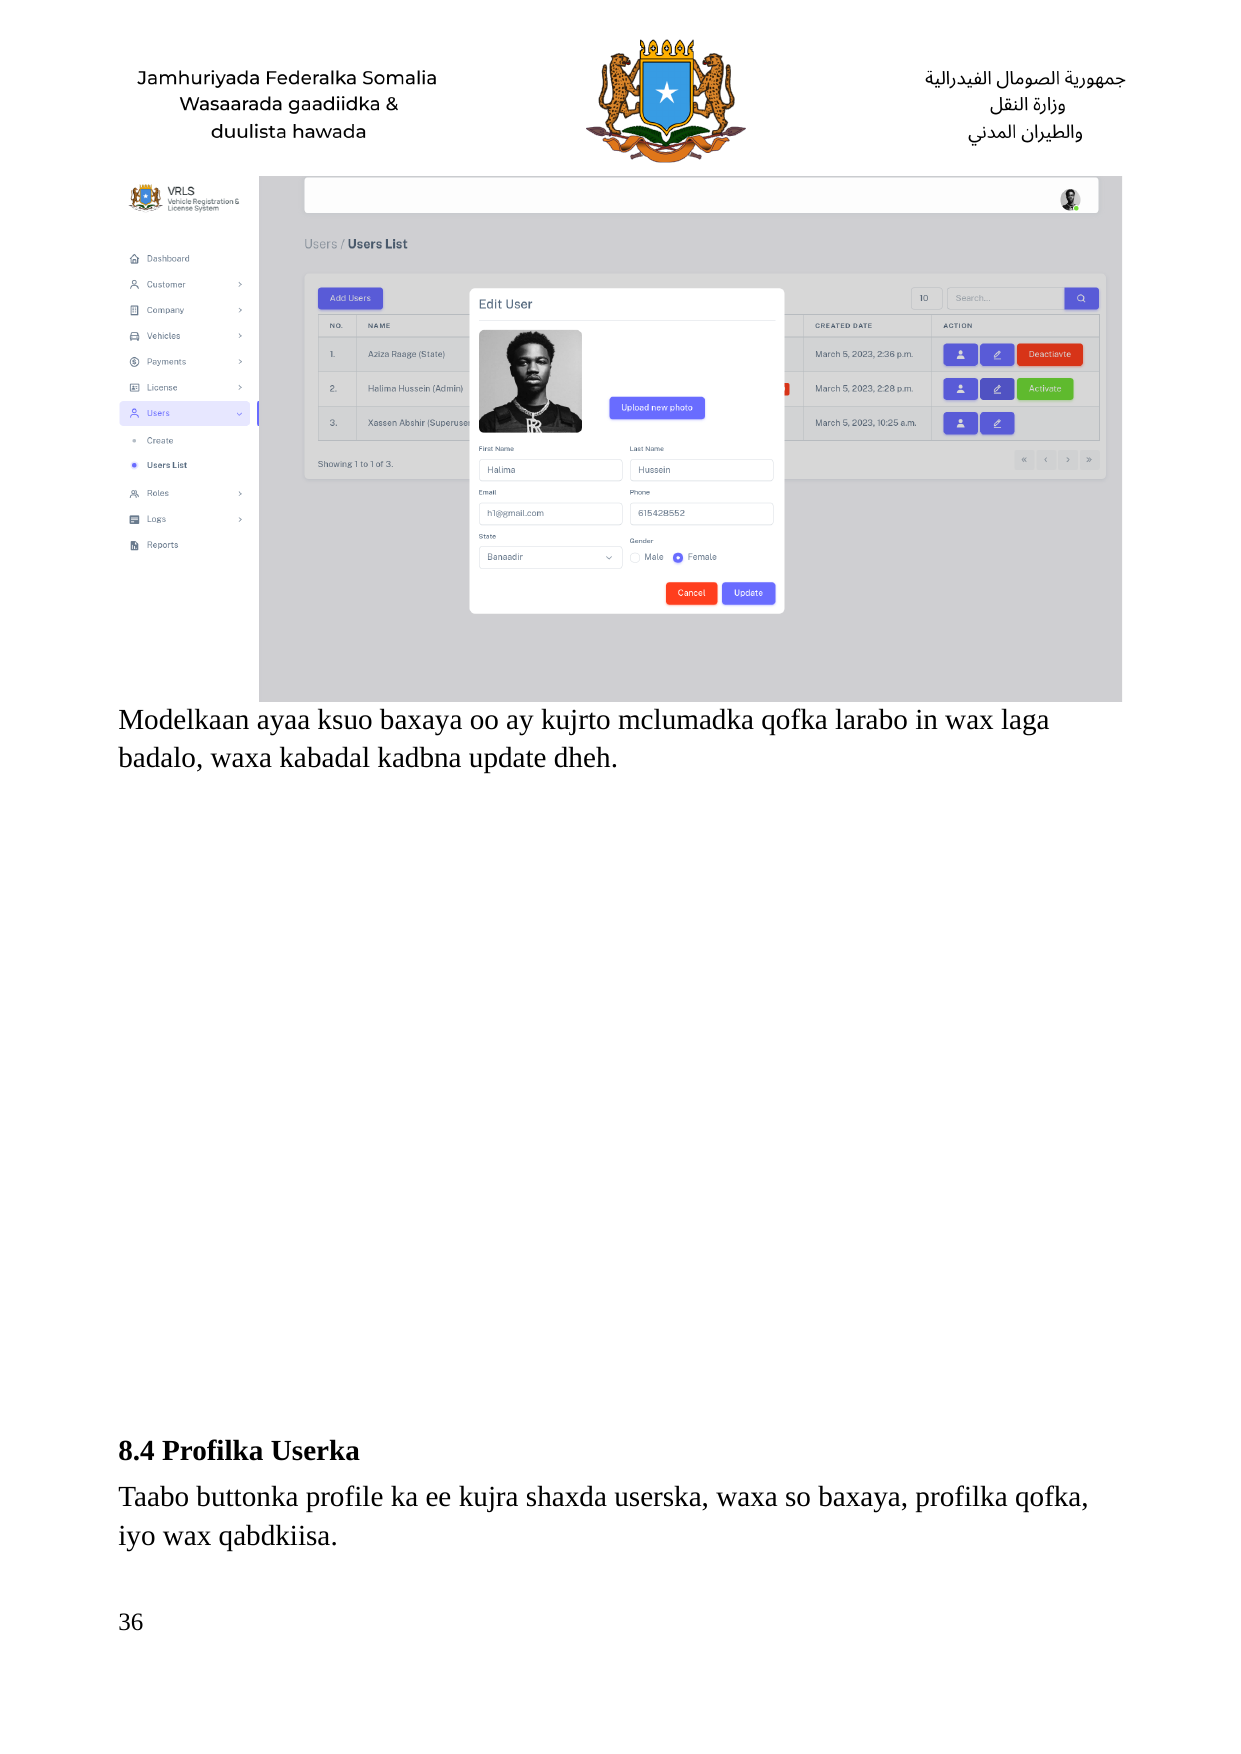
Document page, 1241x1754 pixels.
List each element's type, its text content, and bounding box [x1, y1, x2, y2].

picture [118, 19, 1157, 702]
subtitle 8.4 Profilka Userka [118, 1433, 1122, 1467]
text Taabo buttonka profile ka ee kujra shaxda userska, waxa so baxaya, profilka qofka, iyo wax qabdkiisa. [118, 1479, 1122, 1551]
text Modelkaan ayaa ksuo baxaya oo ay kujrto mclumadka qofka larabo in wax laga badalo, waxa kabadal kadbna update dheh. [118, 702, 1122, 774]
